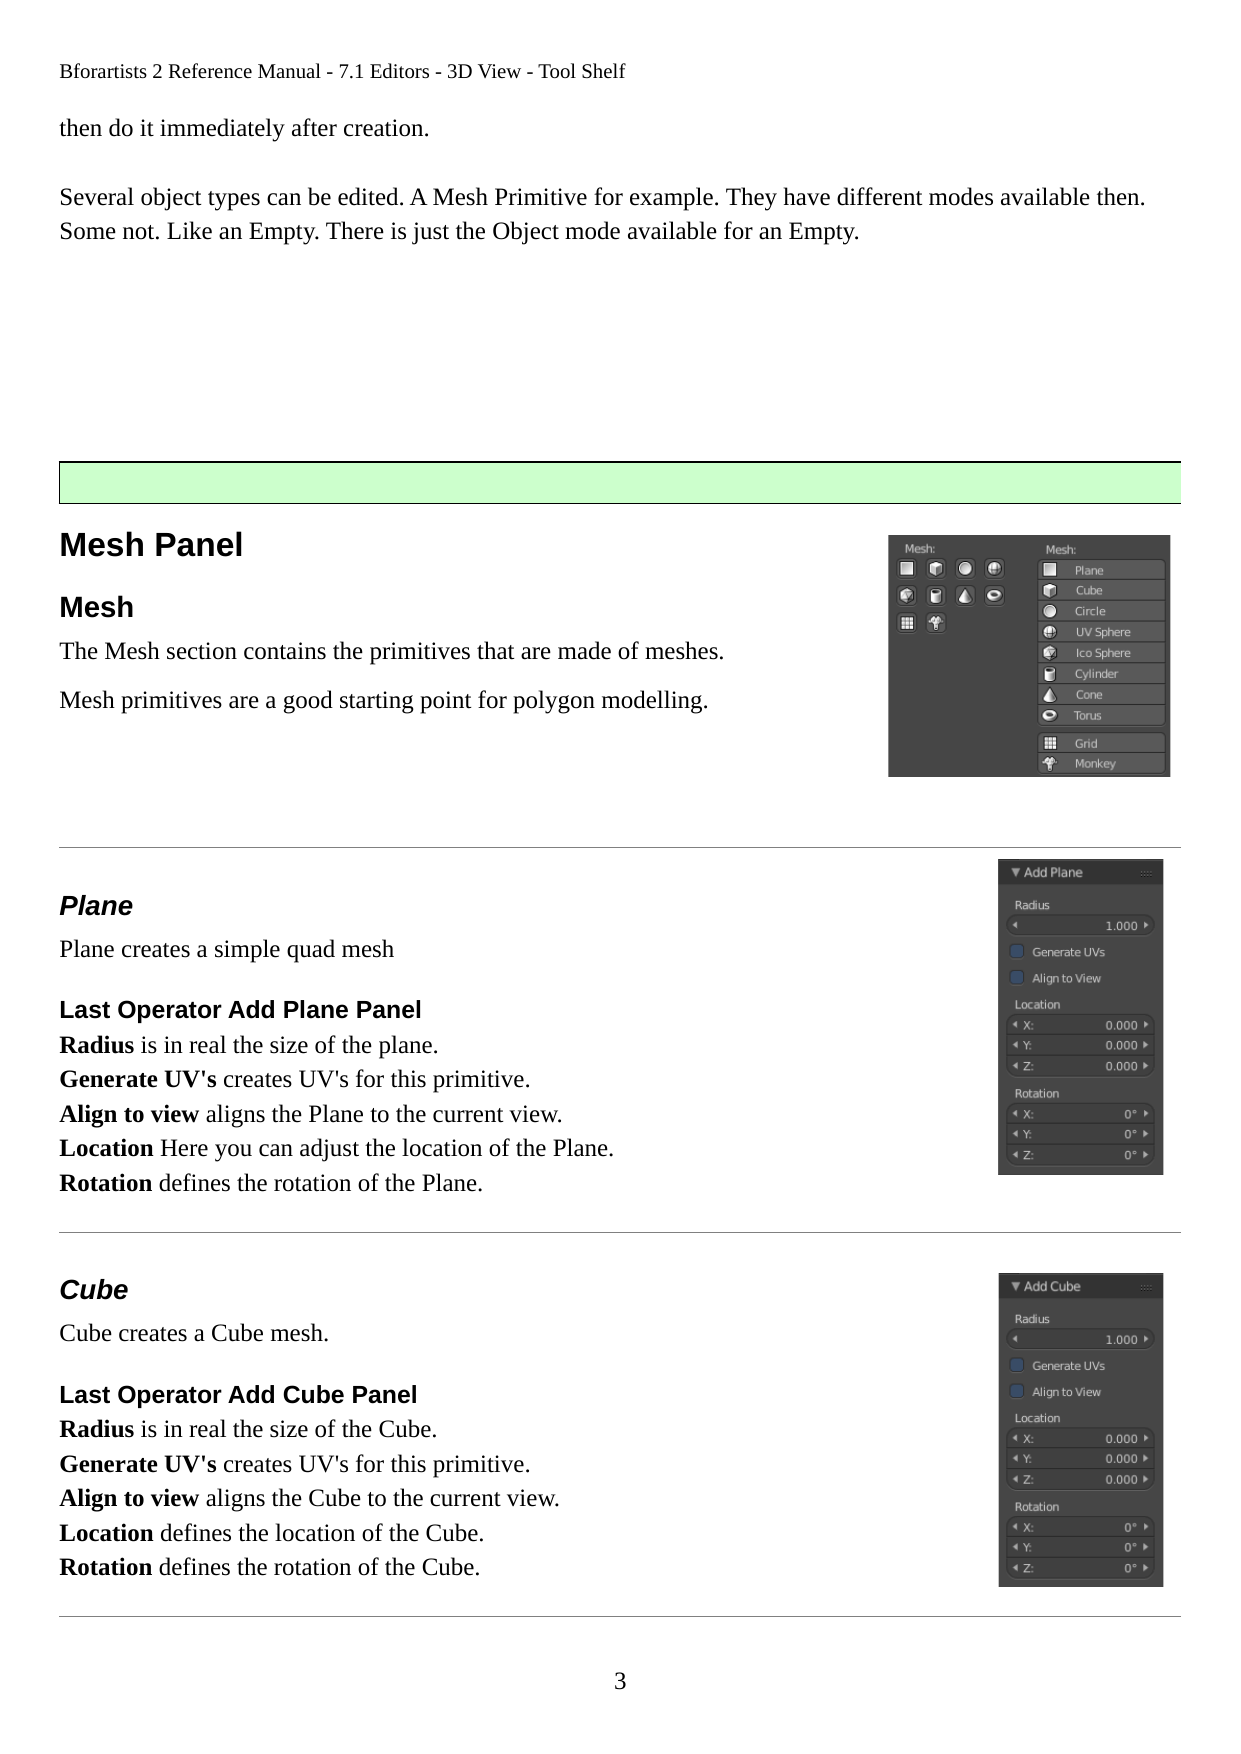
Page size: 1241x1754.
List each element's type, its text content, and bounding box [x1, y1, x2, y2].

table_header [60, 463, 1181, 503]
subtitle [1171, 590, 1181, 624]
picture [998, 859, 1164, 1175]
subtitle Last Operator Add Plane Panel [59, 995, 998, 1024]
subtitle Plane [59, 889, 998, 921]
text Cube creates a Cube mesh. [59, 1318, 998, 1347]
text then do it immediately after creation. Several object types can be edited. A Mesh Primitive for example. They have different modes available then. Some not. Like an Empty. There is just the Object mode available for an Empty. [59, 113, 1181, 245]
subtitle Last Operator Add Cube Panel [59, 1380, 998, 1408]
picture [888, 535, 1171, 777]
text Plane creates a simple quad mesh [59, 934, 998, 962]
subtitle Mesh [59, 590, 888, 624]
text Radius is in real the size of the Cube. Generate UV's creates UV's for this primitive. Align to view aligns the Cube to the current view. Location defines the location of the Cube. Rotation defines the rotation of the Cube. [59, 1414, 998, 1581]
text Radius is in real the size of the plane. Generate UV's creates UV's for this primitive. Align to view aligns the Plane to the current view. Location Here you can adjust the location of the Plane. Rotation defines the rotation of the Plane. [59, 1030, 1181, 1197]
subtitle Mesh Panel [59, 524, 1181, 563]
subtitle [1164, 1274, 1181, 1306]
picture [998, 1273, 1164, 1587]
text The Mesh section contains the primitives that are made of meshes. [59, 636, 888, 665]
subtitle Cube [59, 1274, 998, 1306]
subtitle [1164, 889, 1181, 921]
text Mesh primitives are a good starting point for polygon modelling. [59, 686, 888, 714]
